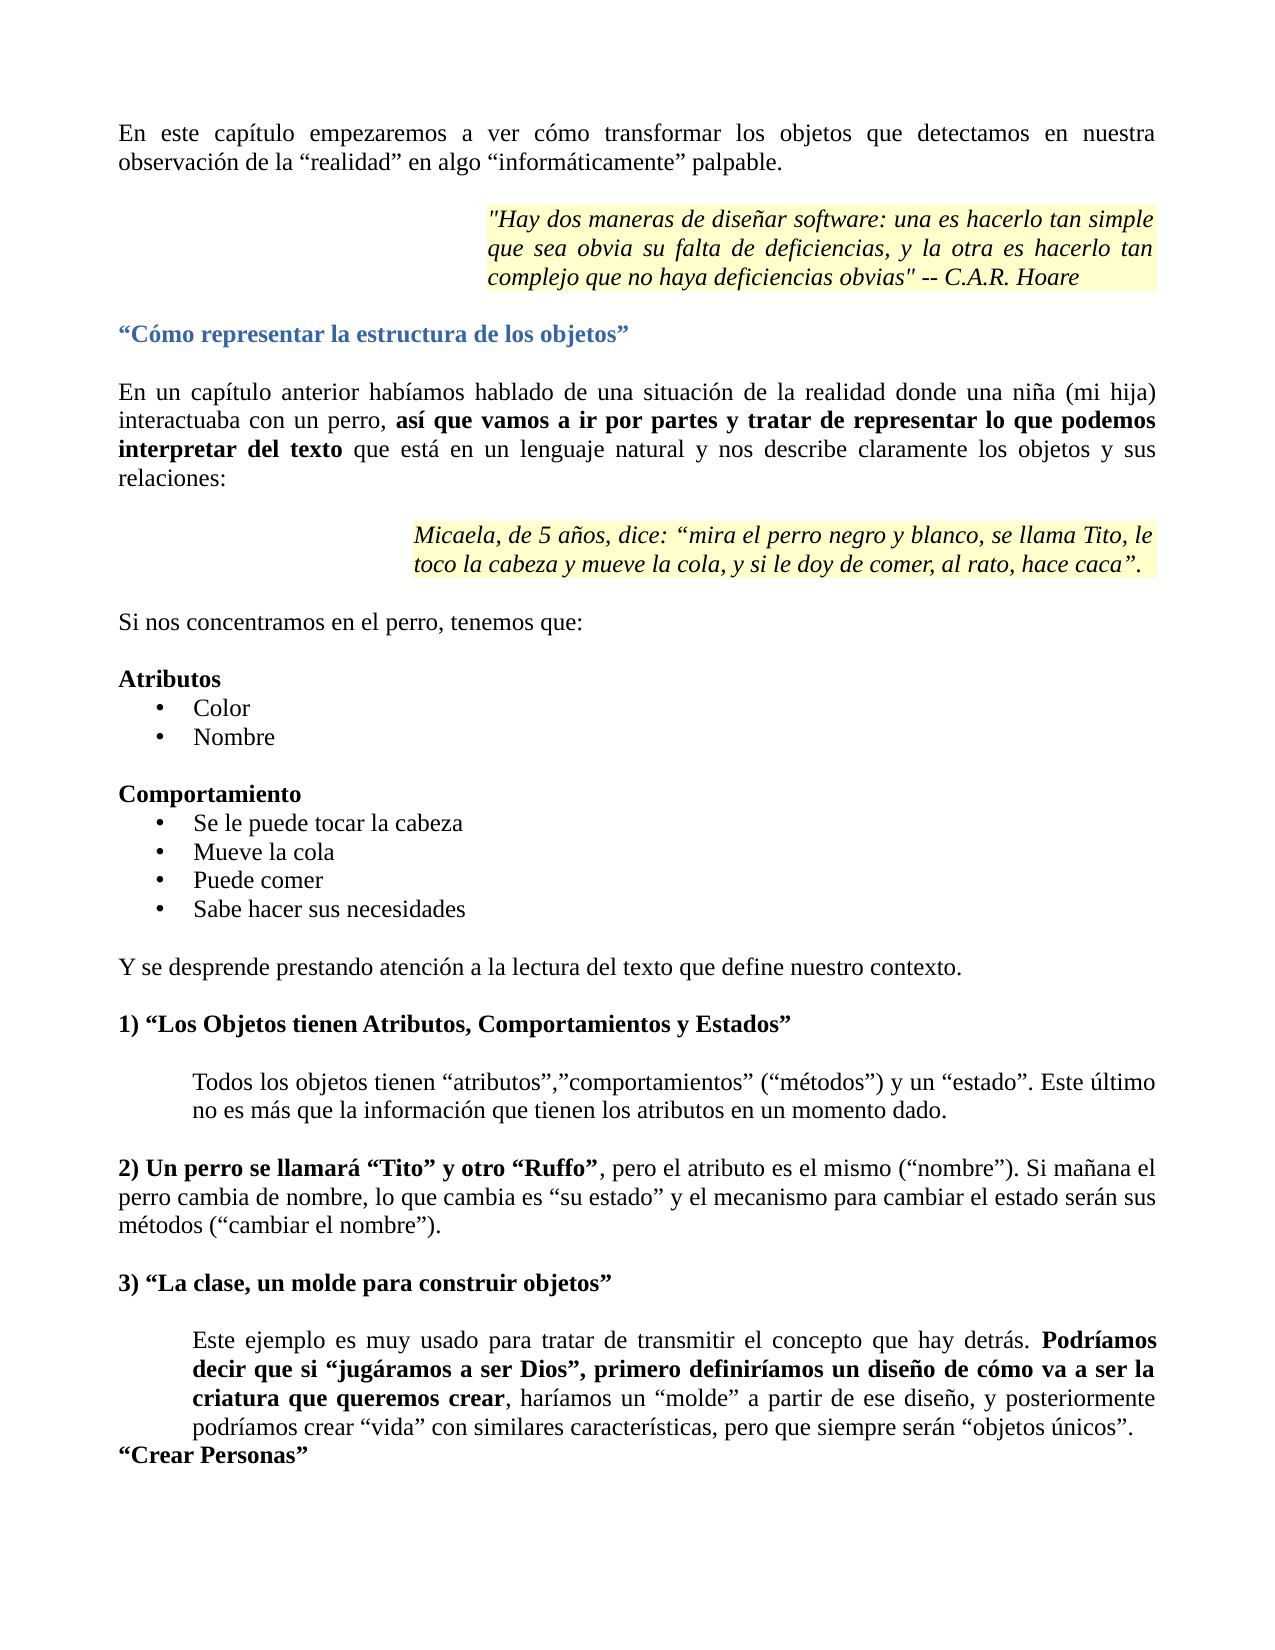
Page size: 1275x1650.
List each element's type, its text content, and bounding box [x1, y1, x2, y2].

text Este ejemplo es muy usado para tratar de transmitir el concepto que hay detrás. Podríamos decir que si “jugáramos a ser Dios”, primero definiríamos un diseño de cómo va a ser la criatura que queremos crear, haríamos un “molde” a partir de ese diseño, y posteriormente podríamos crear “vida” con similares características, pero que siempre serán “objetos únicos”. [192, 1326, 1157, 1441]
text “Cómo representar la estructura de los objetos” [118, 319, 1157, 348]
text En este capítulo empezaremos a ver cómo transformar los objetos que detectamos en nuestra observación de la “realidad” en algo “informáticamente” palpable. [118, 118, 1157, 176]
text Si nos concentramos en el perro, tenemos que: [118, 607, 1157, 636]
text Atributos [118, 664, 1157, 693]
text 1) “Los Objetos tienen Atributos, Comportamientos y Estados” [118, 1009, 1157, 1038]
list Color [156, 693, 1157, 722]
list Nombre [156, 722, 1157, 751]
text Y se desprende prestando atención a la lectura del texto que define nuestro contexto. [118, 952, 1157, 981]
list Puede comer [156, 866, 1157, 894]
text 2) Un perro se llamará “Tito” y otro “Ruffo”, pero el atributo es el mismo (“nombre”). Si mañana el perro cambia de nombre, lo que cambia es “su estado” y el mecanismo para cambiar el estado serán sus métodos (“cambiar el nombre”). [118, 1153, 1157, 1239]
text En un capítulo anterior habíamos hablado de una situación de la realidad donde una niña (mi hija) interactuaba con un perro, así que vamos a ir por partes y tratar de representar lo que podemos interpretar del texto que está en un lenguaje natural y nos describe claramente los objetos y sus relaciones: [118, 377, 1157, 492]
text “Crear Personas” [118, 1441, 1157, 1469]
list Se le puede tocar la cabeza [156, 808, 1157, 837]
list Mueve la cola [156, 837, 1157, 866]
list Sabe hacer sus necesidades [156, 894, 1157, 923]
text 3) “La clase, un molde para construir objetos” [118, 1268, 1157, 1297]
text Todos los objetos tienen “atributos”,”comportamientos” (“métodos”) y un “estado”. Este último no es más que la información que tienen los atributos en un momento dado. [192, 1067, 1157, 1124]
text Micaela, de 5 años, dice: “mira el perro negro y blanco, se llama Tito, le toco la cabeza y mueve la cola, y si le doy de comer, al rato, hace caca”. [413, 521, 1157, 578]
text Comportamiento [118, 779, 1157, 808]
text "Hay dos maneras de diseñar software: una es hacerlo tan simple que sea obvia su falta de deficiencias, y la otra es hacerlo tan complejo que no haya deficiencias obvias" -- C.A.R. Hoare [487, 204, 1157, 291]
